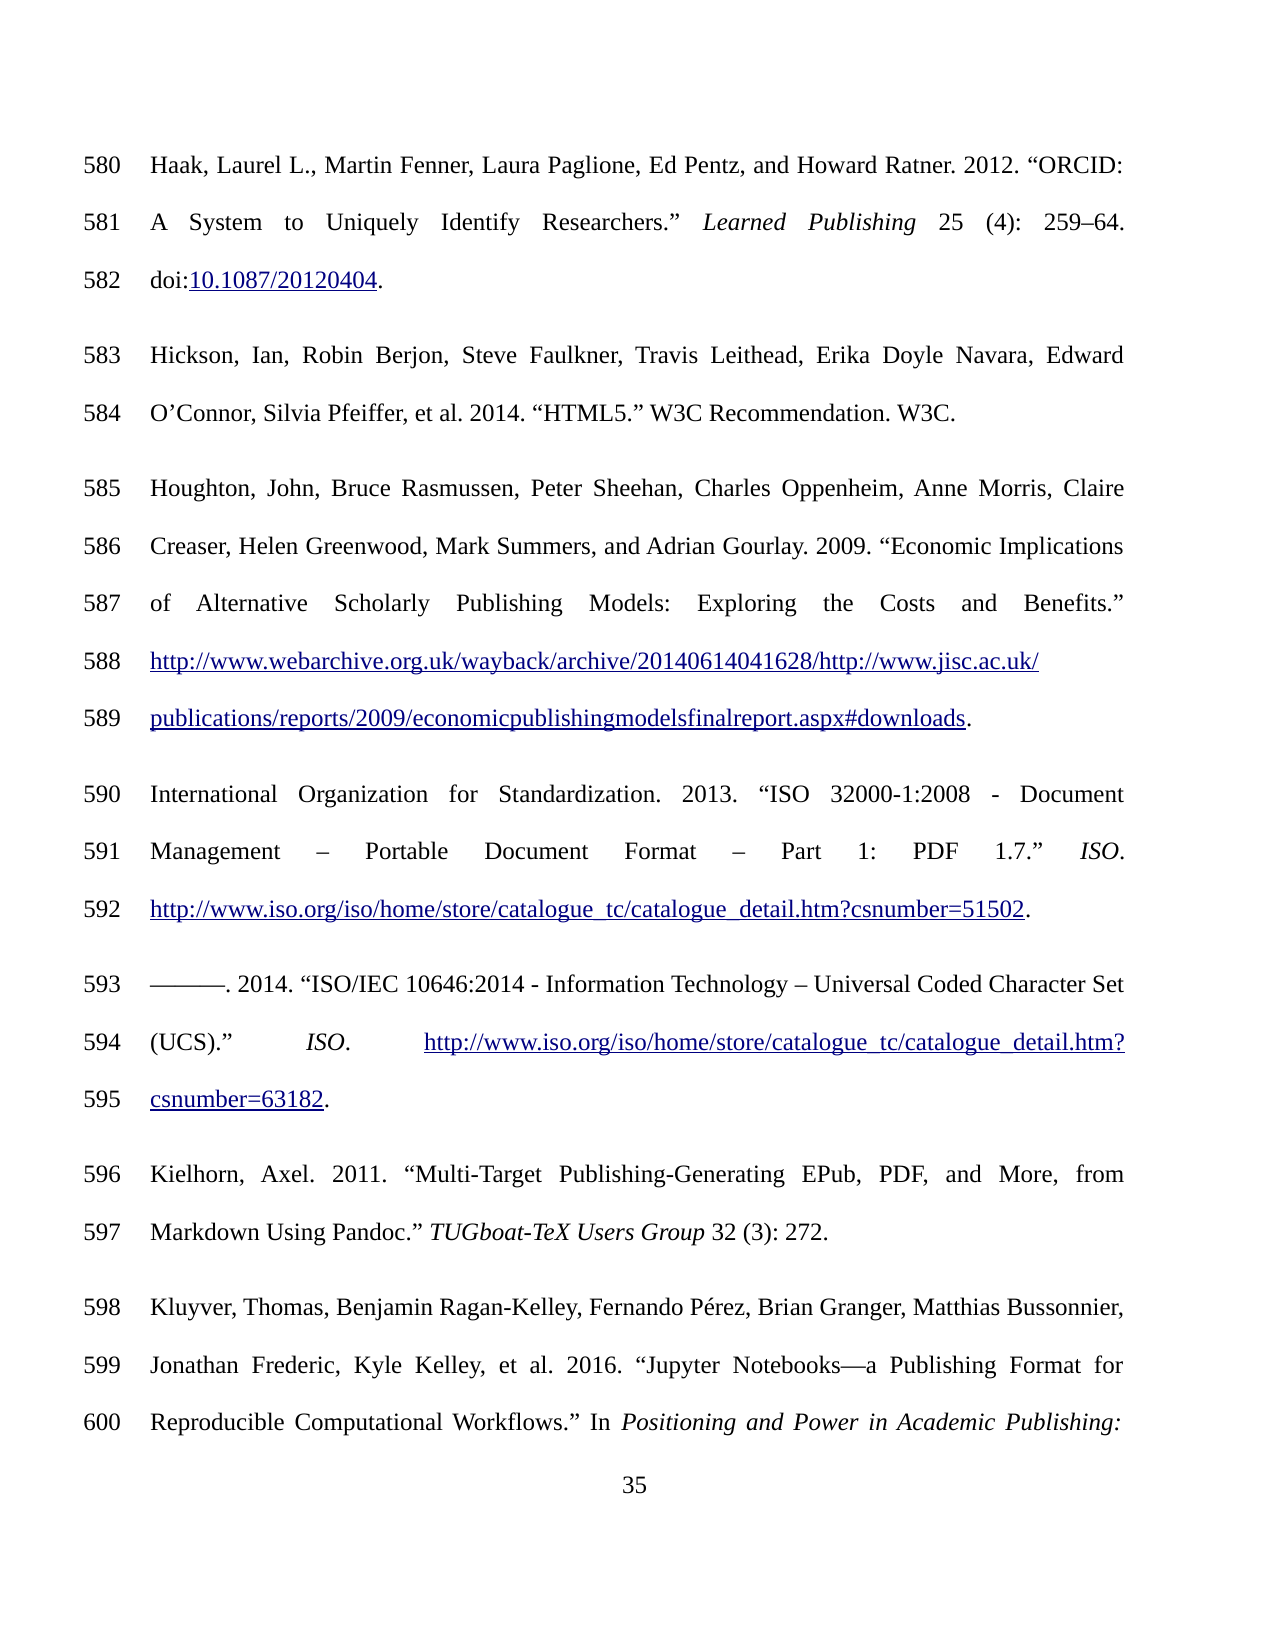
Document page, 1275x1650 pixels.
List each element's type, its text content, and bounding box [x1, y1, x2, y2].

text Kluyver, Thomas, Benjamin Ragan-Kelley, Fernando Pérez, Brian Granger, Matthias Bussonnier, Jonathan Frederic, Kyle Kelley, et al. 2016. “Jupyter Notebooks—a Publishing Format for Reproducible Computational Workflows.” In Positioning and Power in Academic Publishing: [150, 1292, 1125, 1436]
text Hickson, Ian, Robin Berjon, Steve Faulkner, Travis Leithead, Erika Doyle Navara, Edward O’Connor, Silvia Pfeiffer, et al. 2014. “HTML5.” W3C Recommendation. W3C. [150, 340, 1125, 427]
text Houghton, John, Bruce Rasmussen, Peter Sheehan, Charles Oppenheim, Anne Morris, Claire Creaser, Helen Greenwood, Mark Summers, and Adrian Gourlay. 2009. “Economic Implications of Alternative Scholarly Publishing Models: Exploring the Costs and Benefits.” http://www.webarchive.org.uk/wayback/archive/20140614041628/http://www.jisc.ac.uk/publications/reports/2009/economicpublishingmodelsfinalreport.aspx#downloads. [150, 473, 1125, 732]
text International Organization for Standardization. 2013. “ISO 32000-1:2008 - Document Management – Portable Document Format – Part 1: PDF 1.7.” ISO. http://www.iso.org/iso/home/store/catalogue_tc/catalogue_detail.htm?csnumber=51502. [150, 779, 1125, 922]
text Haak, Laurel L., Martin Fenner, Laura Paglione, Ed Pentz, and Howard Ratner. 2012. “ORCID: A System to Uniquely Identify Researchers.” Learned Publishing 25 (4): 259–64. doi:10.1087/20120404. [150, 150, 1125, 294]
text Kielhorn, Axel. 2011. “Multi-Target Publishing-Generating EPub, PDF, and More, from Markdown Using Pandoc.” TUGboat-TeX Users Group 32 (3): 272. [150, 1159, 1125, 1246]
text ———. 2014. “ISO/IEC 10646:2014 - Information Technology – Universal Coded Character Set (UCS).” ISO. http://www.iso.org/iso/home/store/catalogue_tc/catalogue_detail.htm?csnumber=63182. [150, 969, 1125, 1113]
